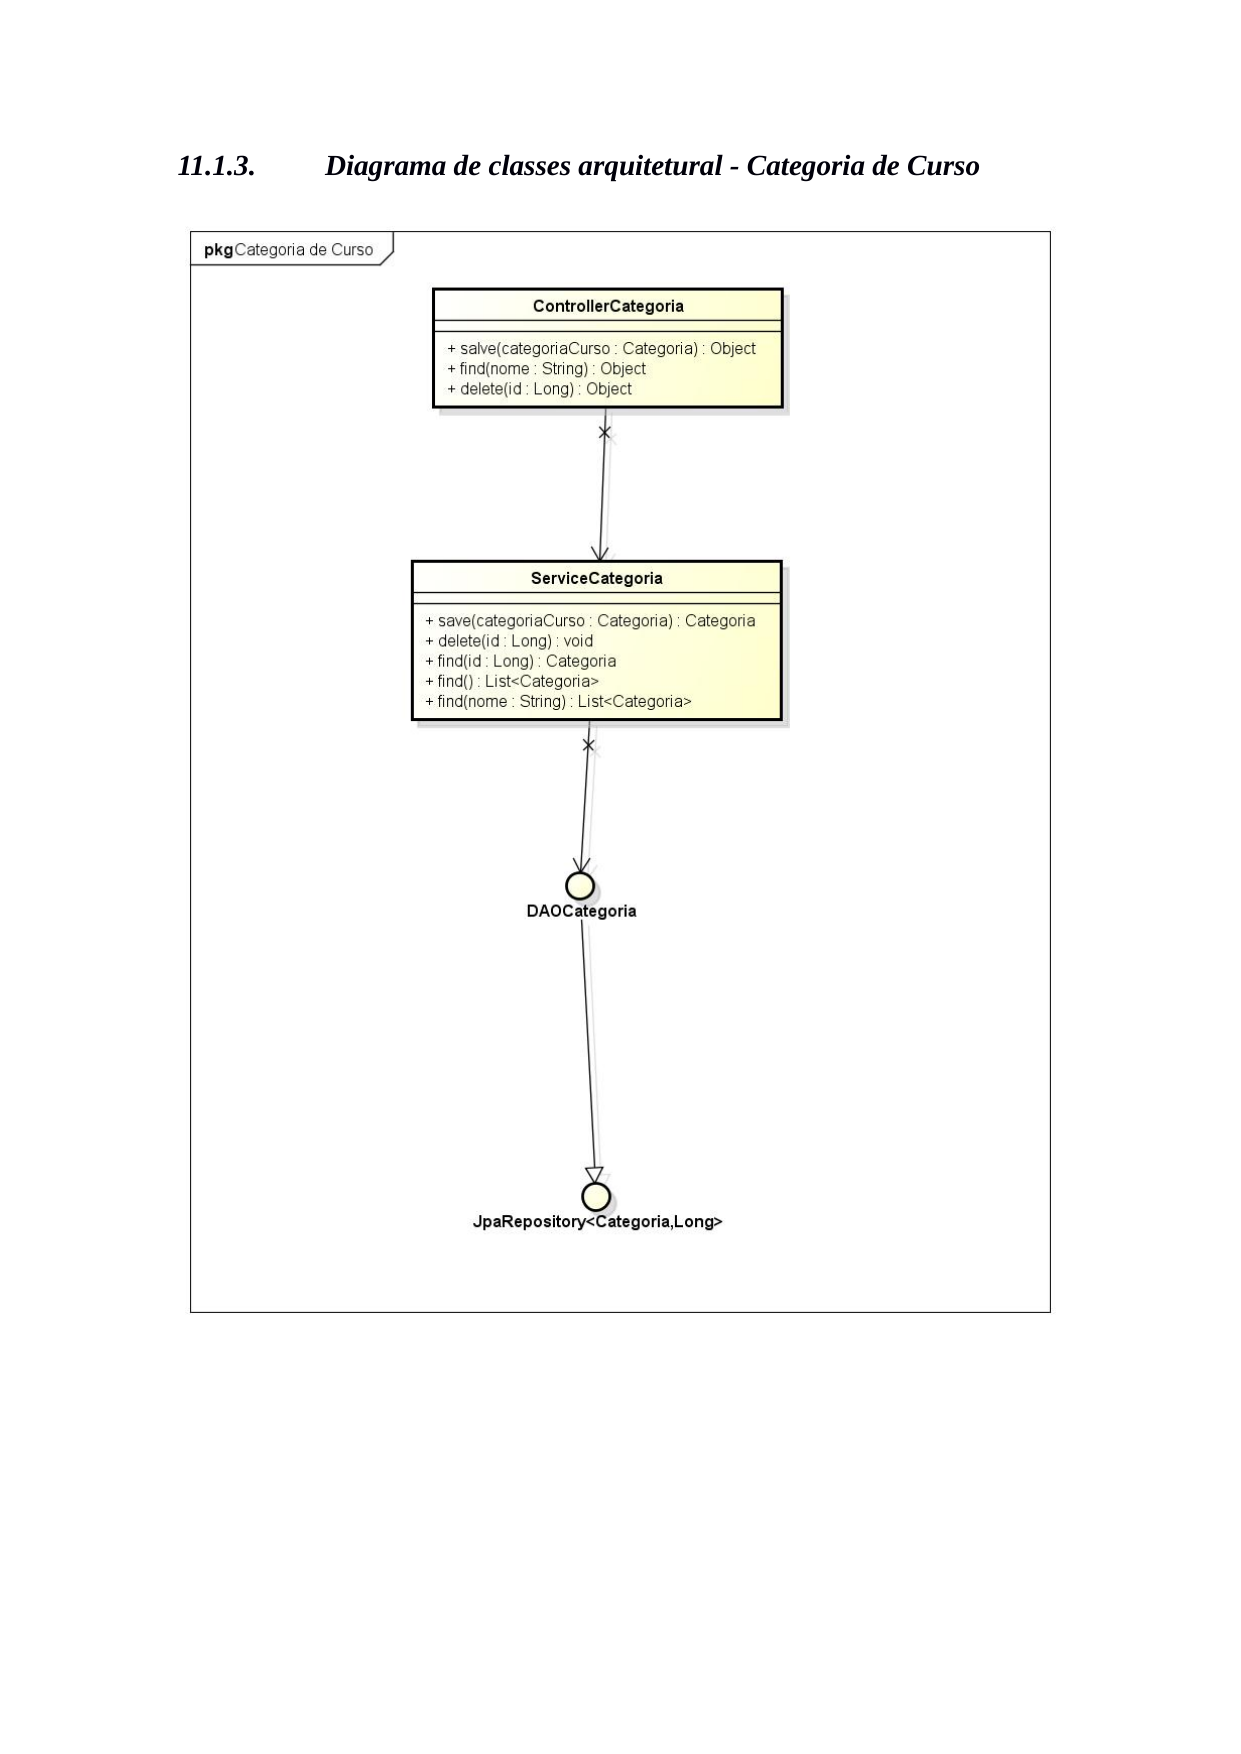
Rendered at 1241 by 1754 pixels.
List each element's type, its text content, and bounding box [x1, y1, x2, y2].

text 11.1.3. Diagrama de classes arquitetural - Categoria de Curso [177, 148, 1063, 181]
picture [177, 218, 1064, 1325]
